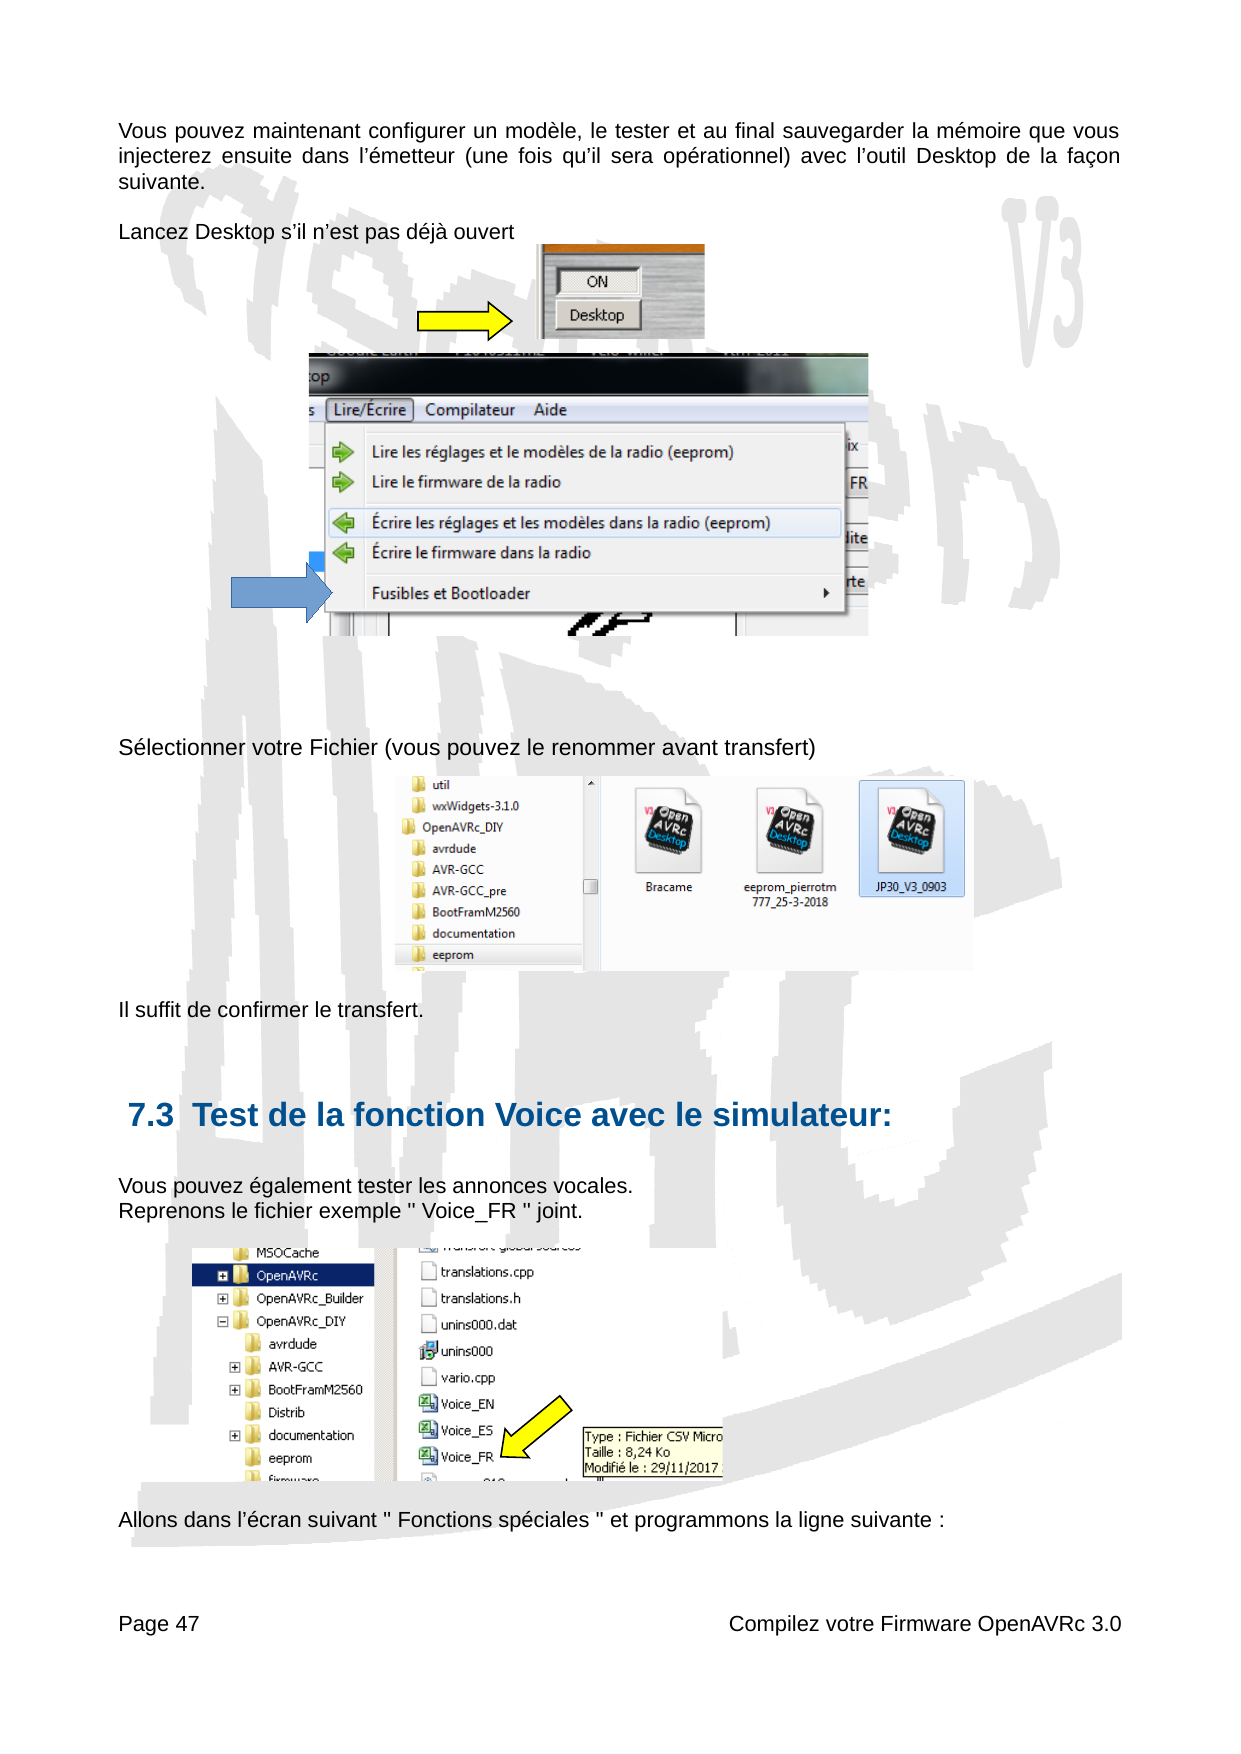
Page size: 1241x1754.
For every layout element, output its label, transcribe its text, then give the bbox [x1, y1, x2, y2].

text Vous pouvez également tester les annonces vocales. [118, 1172, 1122, 1198]
subtitle Test de la fonction Voice avec le simulateur: [118, 1095, 1122, 1134]
text Lancez Desktop s’il n’est pas déjà ouvert [118, 219, 1122, 244]
text Reprenons le fichier exemple '' Voice_FR '' joint. [118, 1198, 1122, 1223]
picture [308, 353, 869, 636]
picture [394, 776, 974, 971]
text Il suffit de confirmer le transfert. [118, 997, 1122, 1023]
text Allons dans l’écran suivant '' Fonctions spéciales '' et programmons la ligne suivante : [118, 1507, 1122, 1532]
text Sélectionner votre Fichier (vous pouvez le renommer avant transfert) [118, 734, 1122, 760]
text Vous pouvez maintenant configurer un modèle, le tester et au final sauvegarder la mémoire que vous injecterez ensuite dans l’émetteur (une fois qu’il sera opérationnel) avec l’outil Desktop de la façon suivante. [118, 118, 1122, 194]
